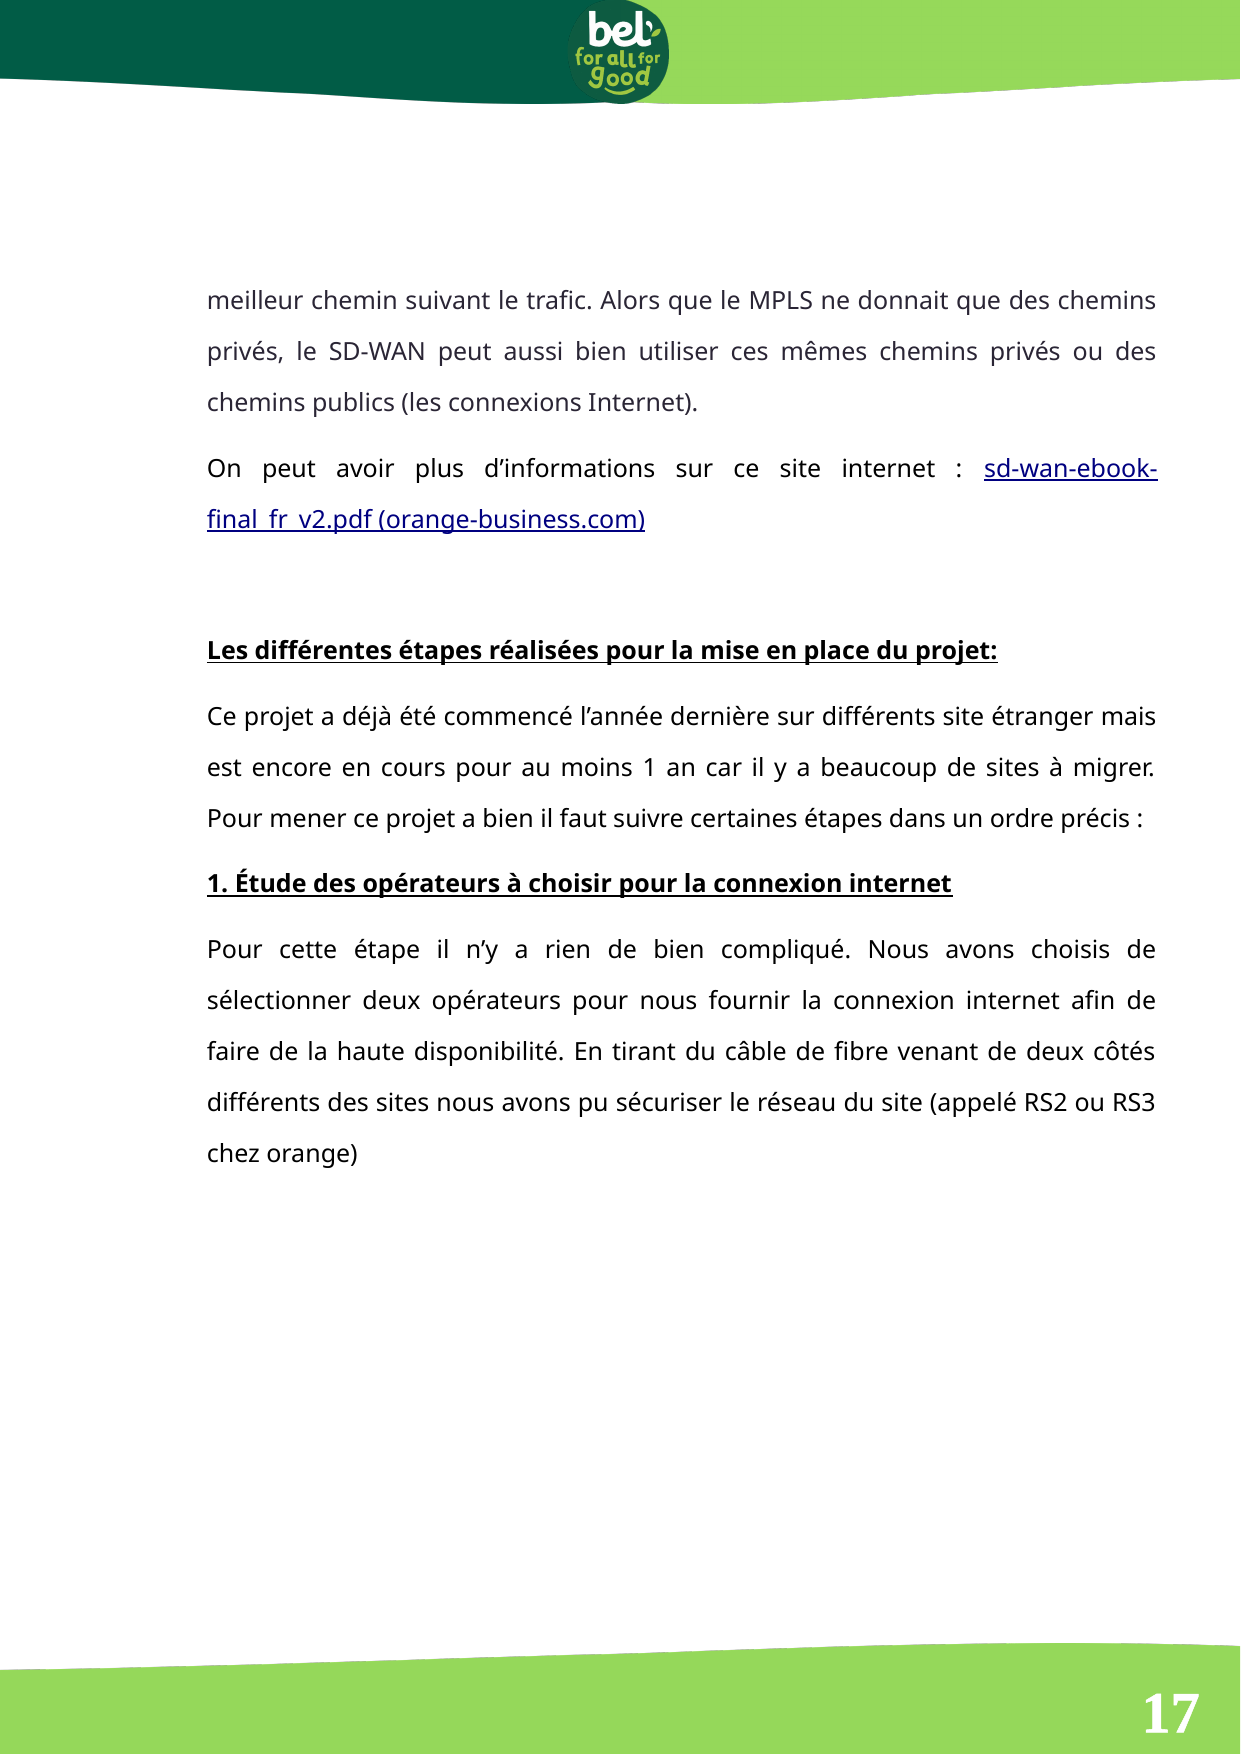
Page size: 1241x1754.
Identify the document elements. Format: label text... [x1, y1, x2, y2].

picture [0, 1643, 1241, 1754]
text Les différentes étapes réalisées pour la mise en place du projet: [177, 585, 1181, 651]
picture [0, 0, 1240, 104]
text Pour cette étape il n’y a rien de bien compliqué. Nous avons choisis de sélectionner deux opérateurs pour nous fournir la connexion internet afin de faire de la haute disponibilité. En tirant du câble de fibre venant de deux côtés différents des sites nous avons pu sécuriser le réseau du site (appelé RS2 ou RS3 chez orange) [177, 884, 1181, 1170]
text 1. Étude des opérateurs à choisir pour la connexion internet [177, 819, 1181, 884]
text On peut avoir plus d’informations sur ce site internet : sd-wan-ebook-final_fr_v2.pdf (orange-business.com) [177, 403, 1181, 536]
text Ce projet a déjà été commencé l’année dernière sur différents site étranger mais est encore en cours pour au moins 1 an car il y a beaucoup de sites à migrer. Pour mener ce projet a bien il faut suivre certaines étapes dans un ordre précis : [177, 651, 1181, 819]
text La technologie SD-WAN utilise le même type de solution. Elle permet d’accéder aussi bien aux applications internes qu’à celles externalisées, en utilisant le meilleur chemin suivant le trafic. Alors que le MPLS ne donnait que des chemins privés, le SD-WAN peut aussi bien utiliser ces mêmes chemins privés ou des chemins publics (les connexions Internet). [177, 235, 1181, 403]
